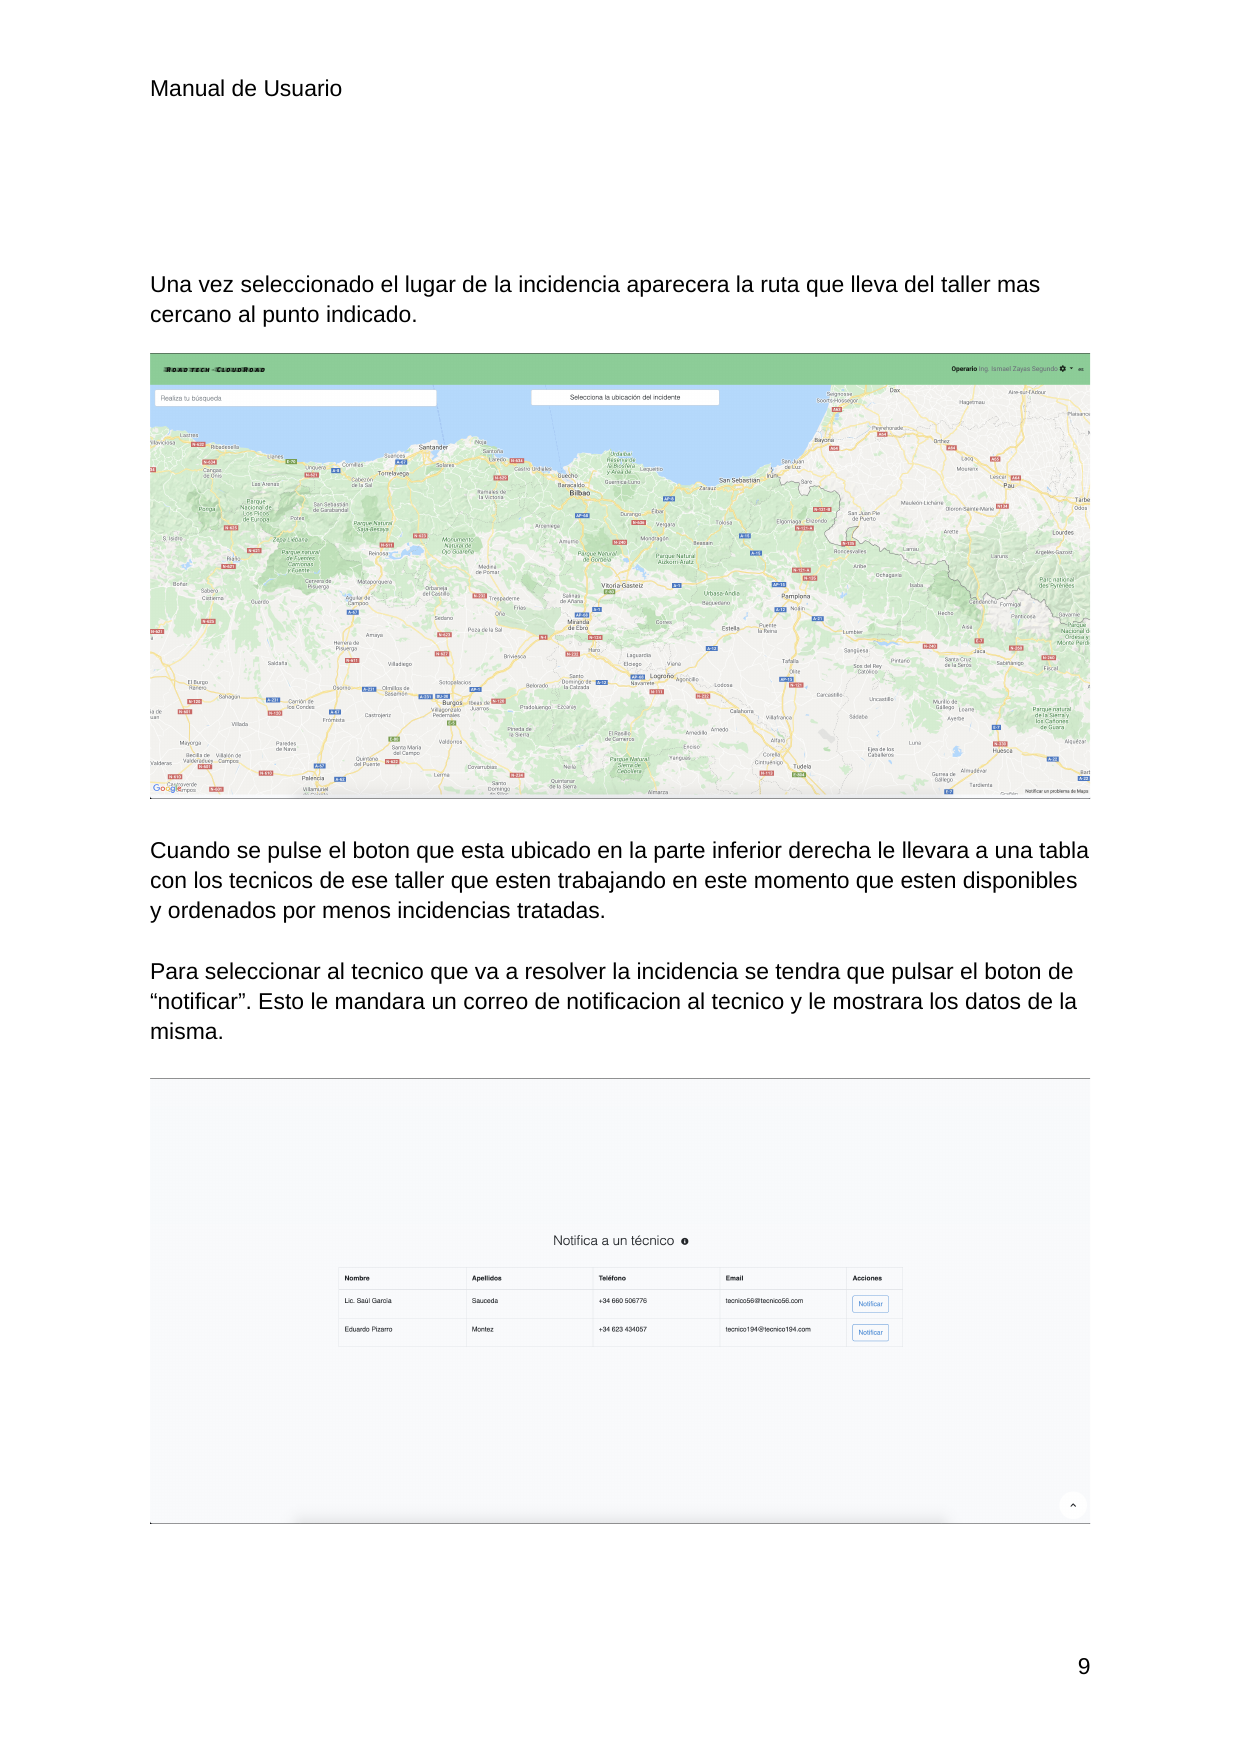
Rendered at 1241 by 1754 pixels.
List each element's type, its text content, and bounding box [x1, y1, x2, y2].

picture [150, 1078, 1091, 1524]
text Para seleccionar al tecnico que va a resolver la incidencia se tendra que pulsar el boton de “notificar”. Esto le mandara un correo de notificacion al tecnico y le mostrara los datos de la misma. [150, 958, 1090, 1044]
picture [150, 353, 1091, 799]
text Cuando se pulse el boton que esta ubicado en la parte inferior derecha le llevara a una tabla con los tecnicos de ese taller que esten trabajando en este momento que esten disponibles y ordenados por menos incidencias tratadas. [150, 837, 1090, 923]
text Una vez seleccionado el lugar de la incidencia aparecera la ruta que lleva del taller mas cercano al punto indicado. [150, 271, 1090, 327]
